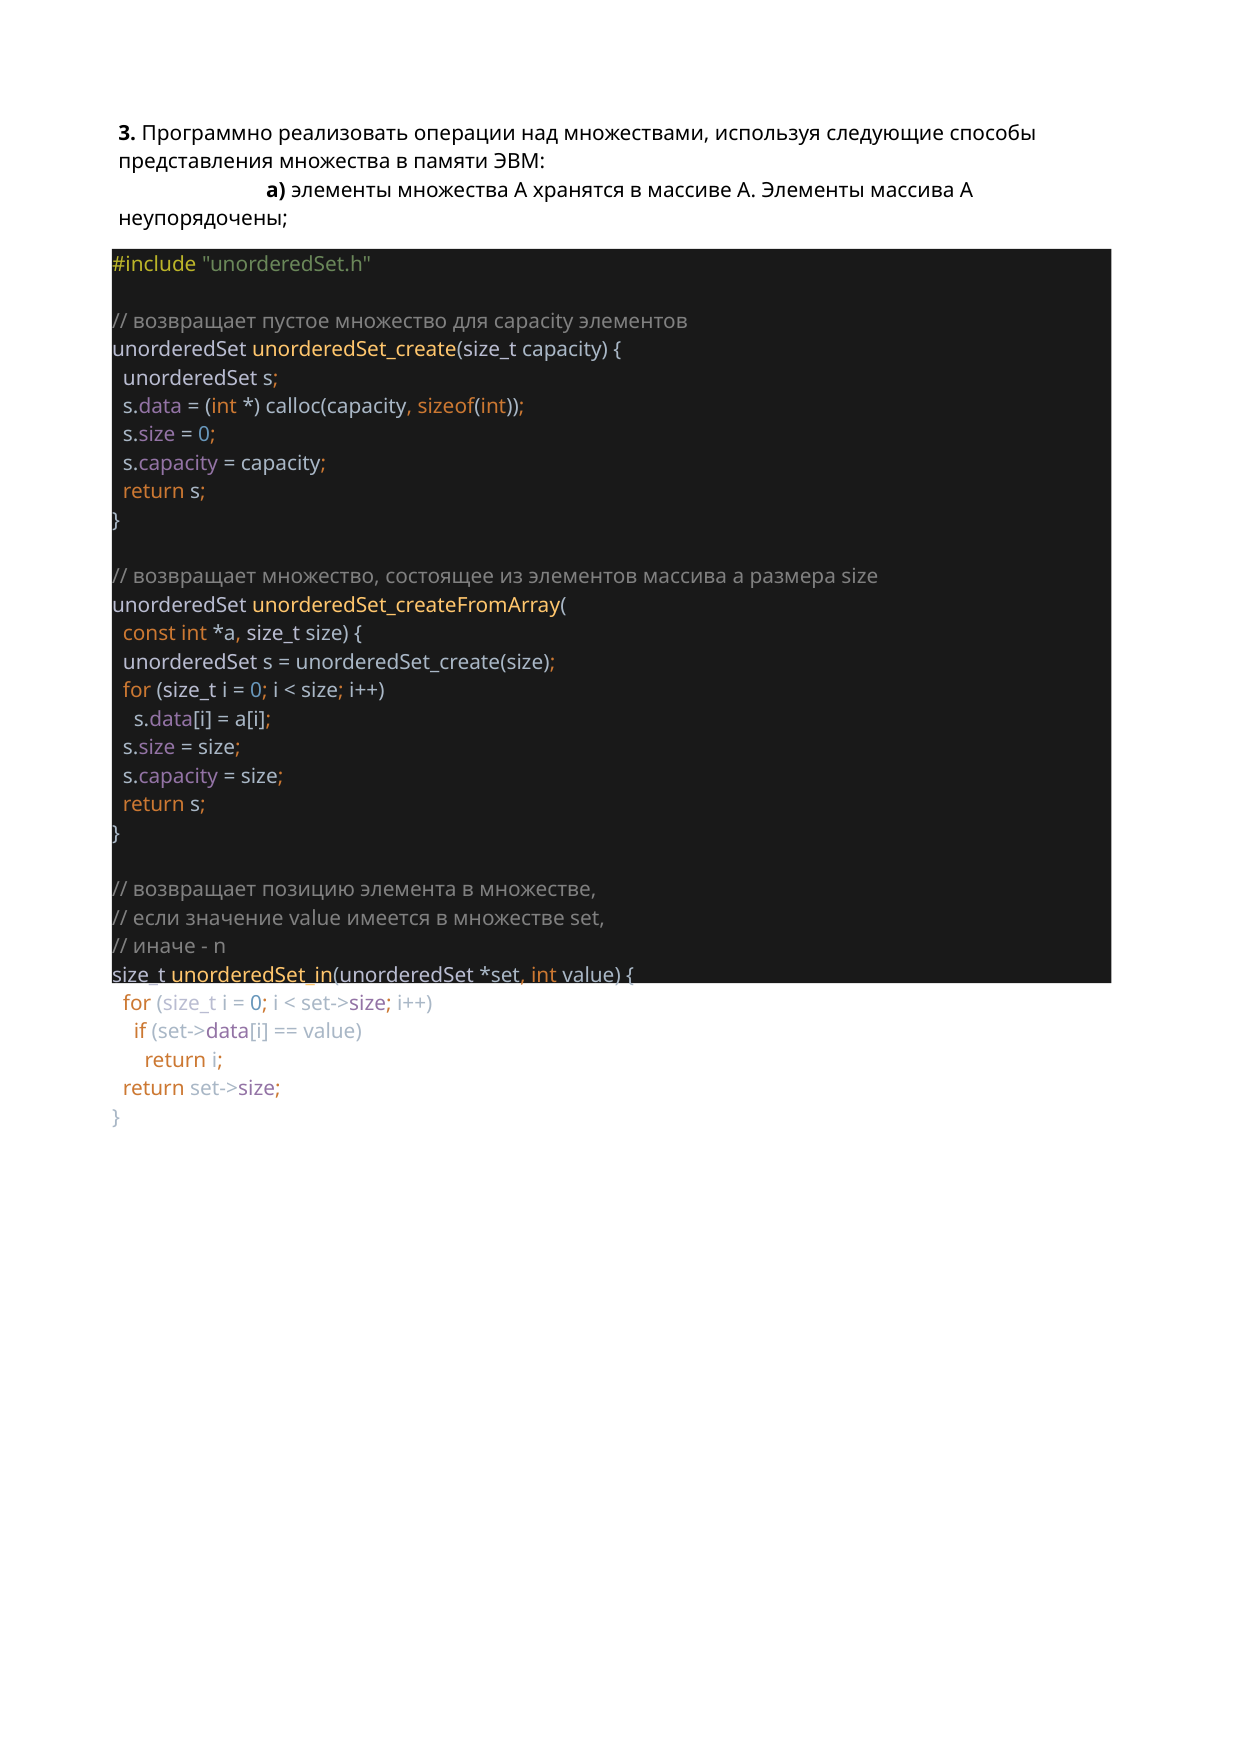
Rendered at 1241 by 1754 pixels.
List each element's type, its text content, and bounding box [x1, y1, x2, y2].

text 3. Программно реализовать операции над множествами, используя следующие способы представления множества в памяти ЭВМ: [118, 118, 1122, 175]
text а) элементы множества А хранятся в массиве А. Элементы массива А неупорядочены; [118, 175, 1122, 232]
